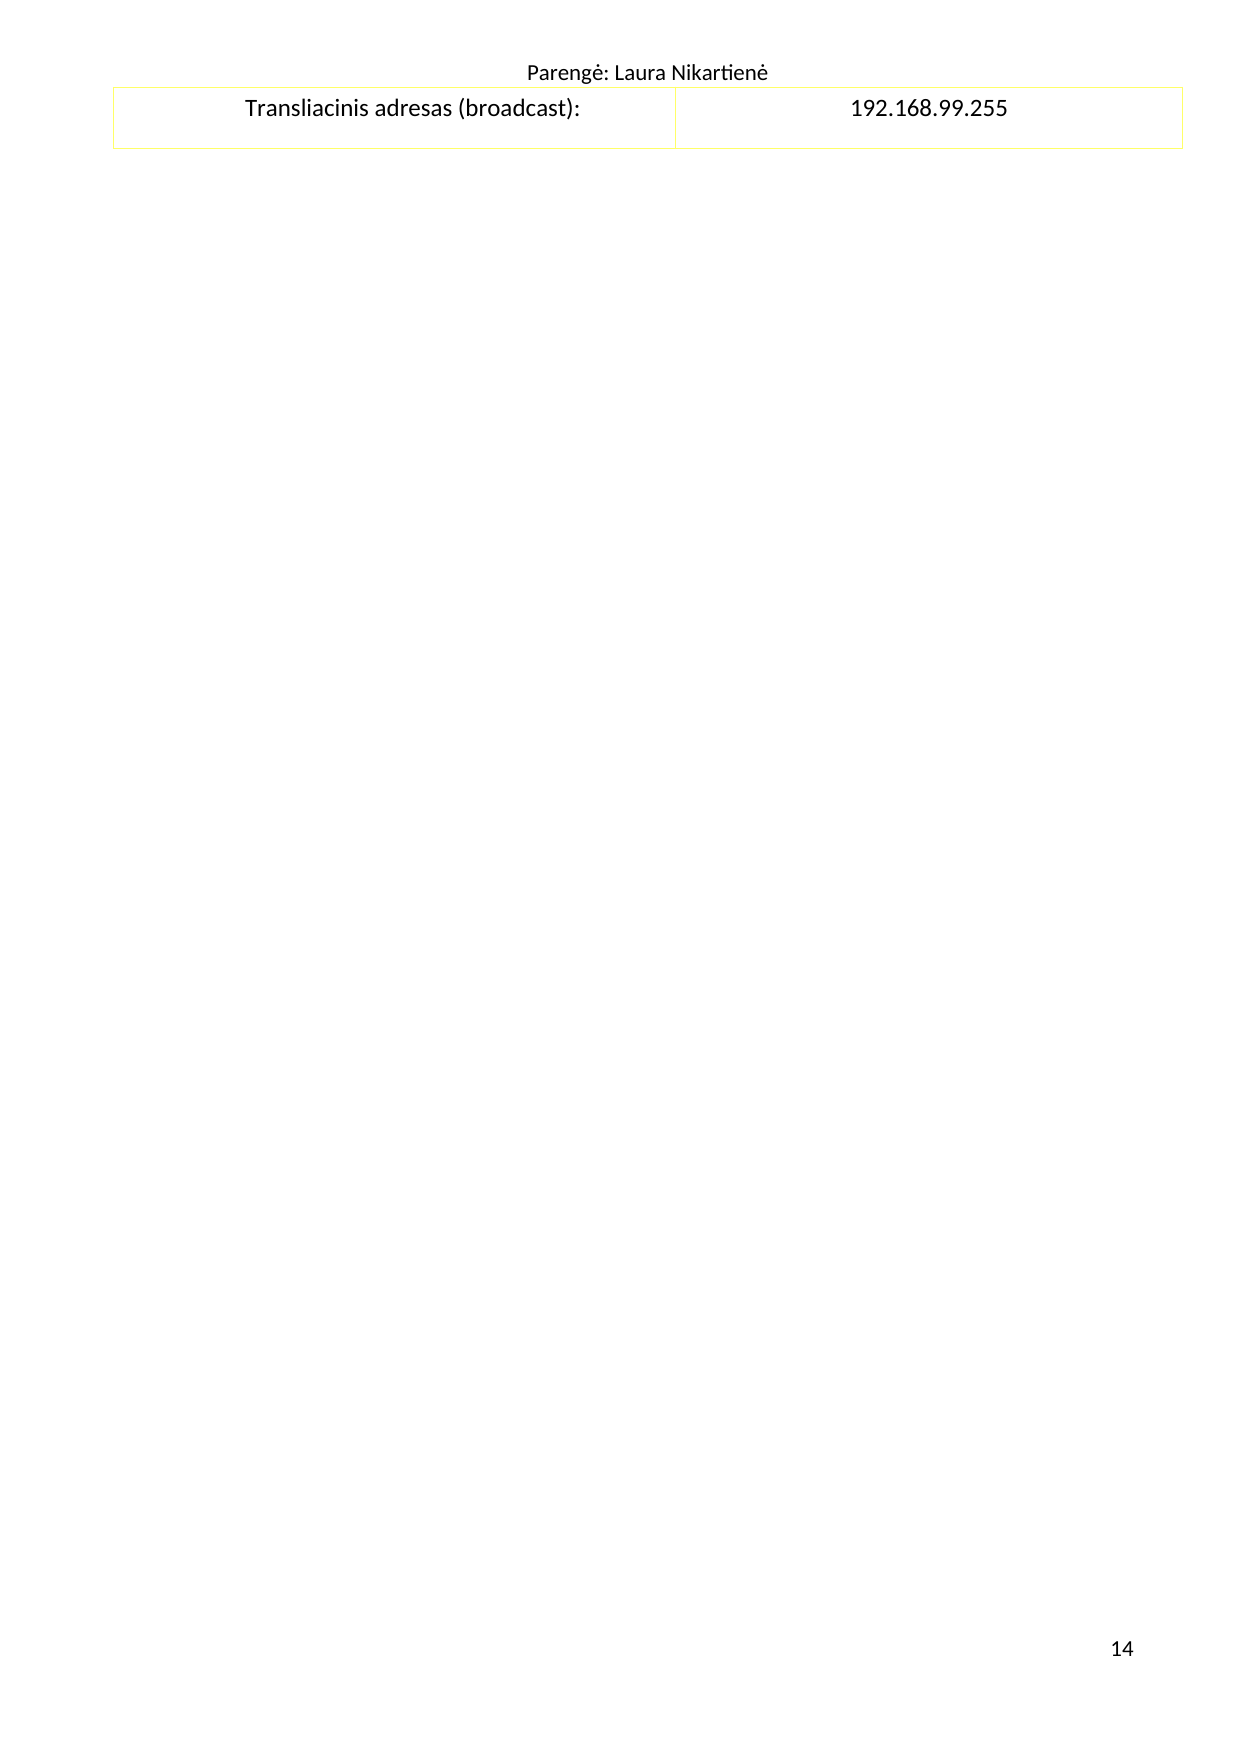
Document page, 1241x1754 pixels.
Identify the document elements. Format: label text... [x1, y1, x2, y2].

table_cell Transliacinis adresas (broadcast): [114, 88, 675, 148]
table_cell 192.168.99.255 [676, 88, 1182, 148]
